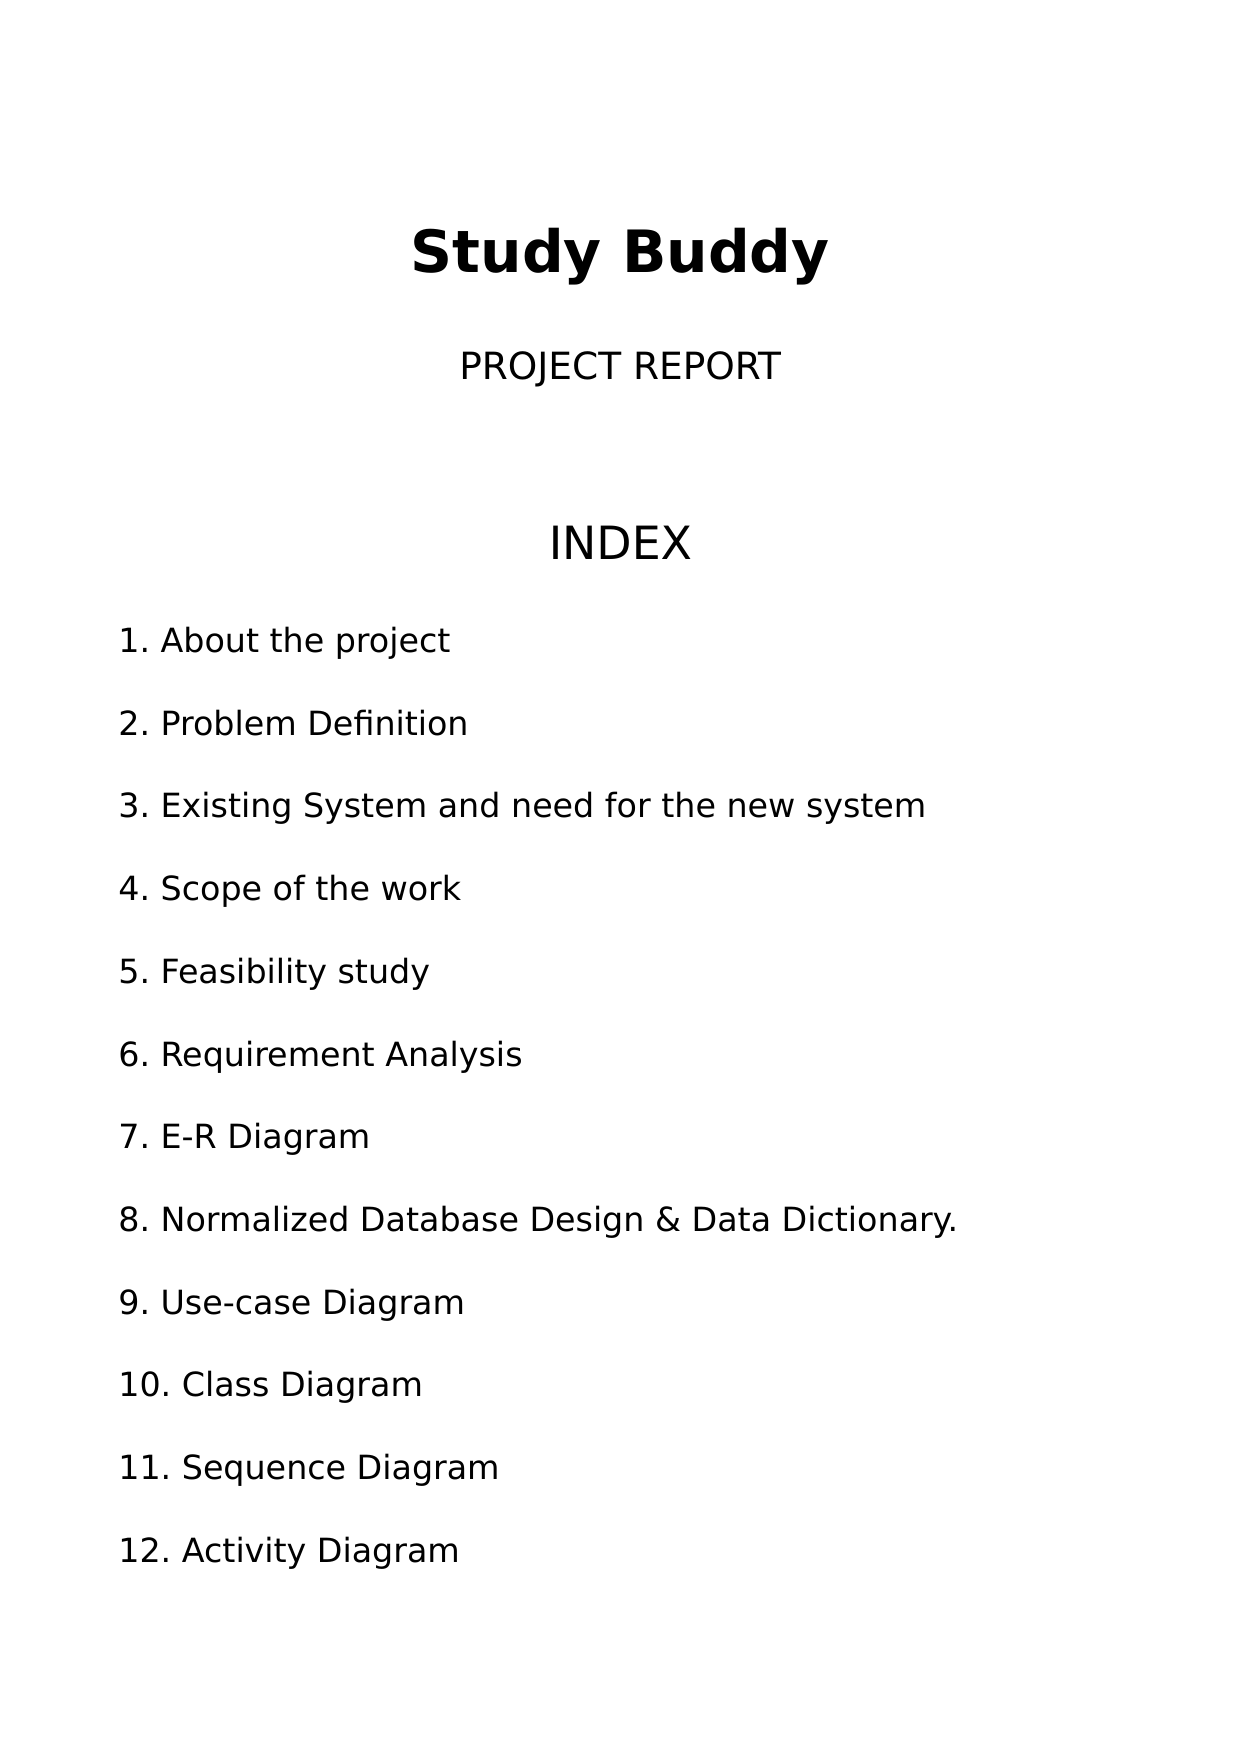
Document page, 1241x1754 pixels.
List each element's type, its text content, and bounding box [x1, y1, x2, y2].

text 5. Feasibility study [118, 952, 1122, 991]
text Study Buddy [118, 218, 1122, 286]
text 11. Sequence Diagram [118, 1448, 1122, 1487]
text 6. Requirement Analysis [118, 1035, 1122, 1074]
text 3. Existing System and need for the new system [118, 787, 1122, 826]
text 10. Class Diagram [118, 1366, 1122, 1405]
text 1. About the project [118, 621, 1122, 660]
text PROJECT REPORT [118, 344, 1122, 388]
text 8. Normalized Database Design & Data Dictionary. [118, 1200, 1122, 1239]
text 2. Problem Definition [118, 704, 1122, 743]
text 12. Activity Diagram [118, 1531, 1122, 1570]
text 7. E-R Diagram [118, 1118, 1122, 1157]
text 9. Use-case Diagram [118, 1283, 1122, 1322]
text INDEX [118, 517, 1122, 570]
text 4. Scope of the work [118, 869, 1122, 908]
